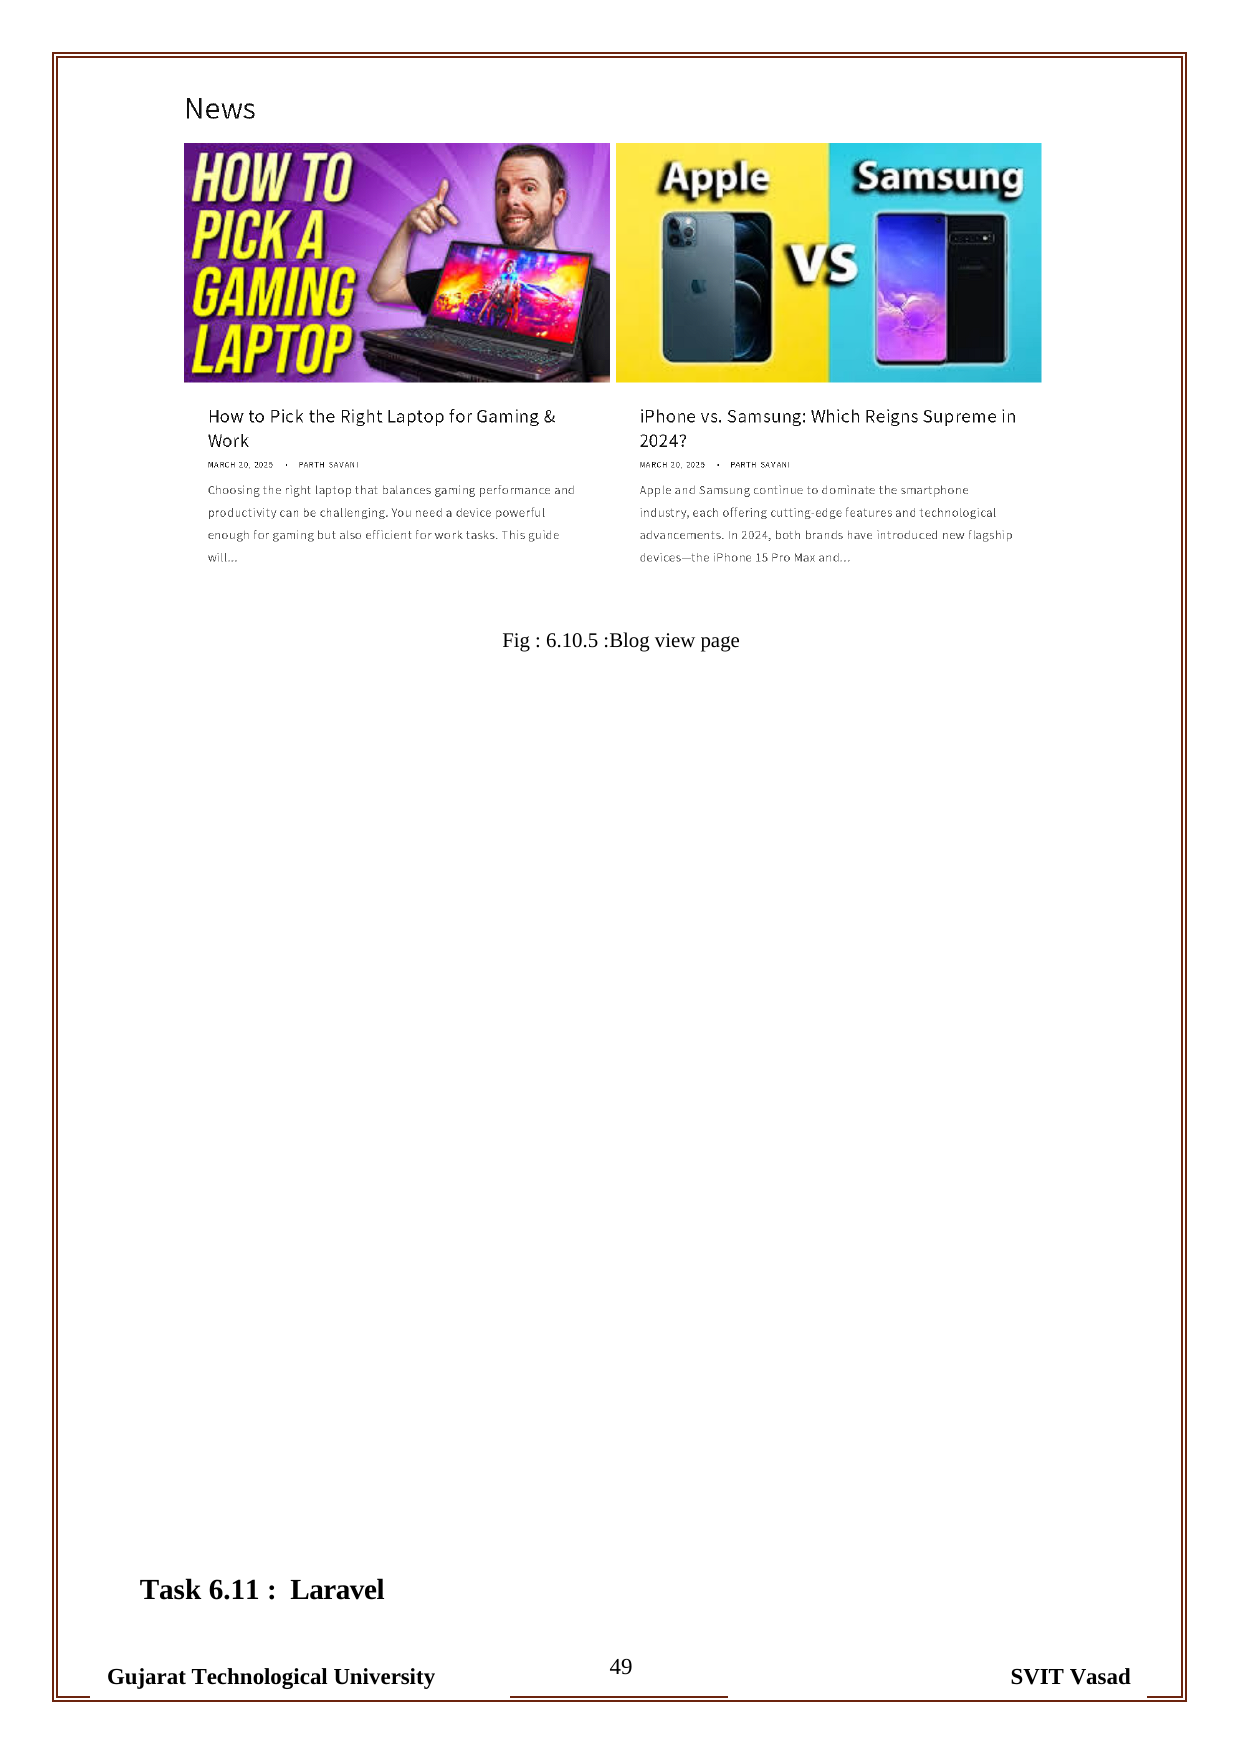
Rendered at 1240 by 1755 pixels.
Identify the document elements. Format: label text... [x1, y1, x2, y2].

text Fig : 6.10.5 :Blog view page [139, 628, 1102, 652]
picture [139, 75, 1103, 600]
subtitle Task 6.11 : Laravel [139, 1572, 1102, 1606]
